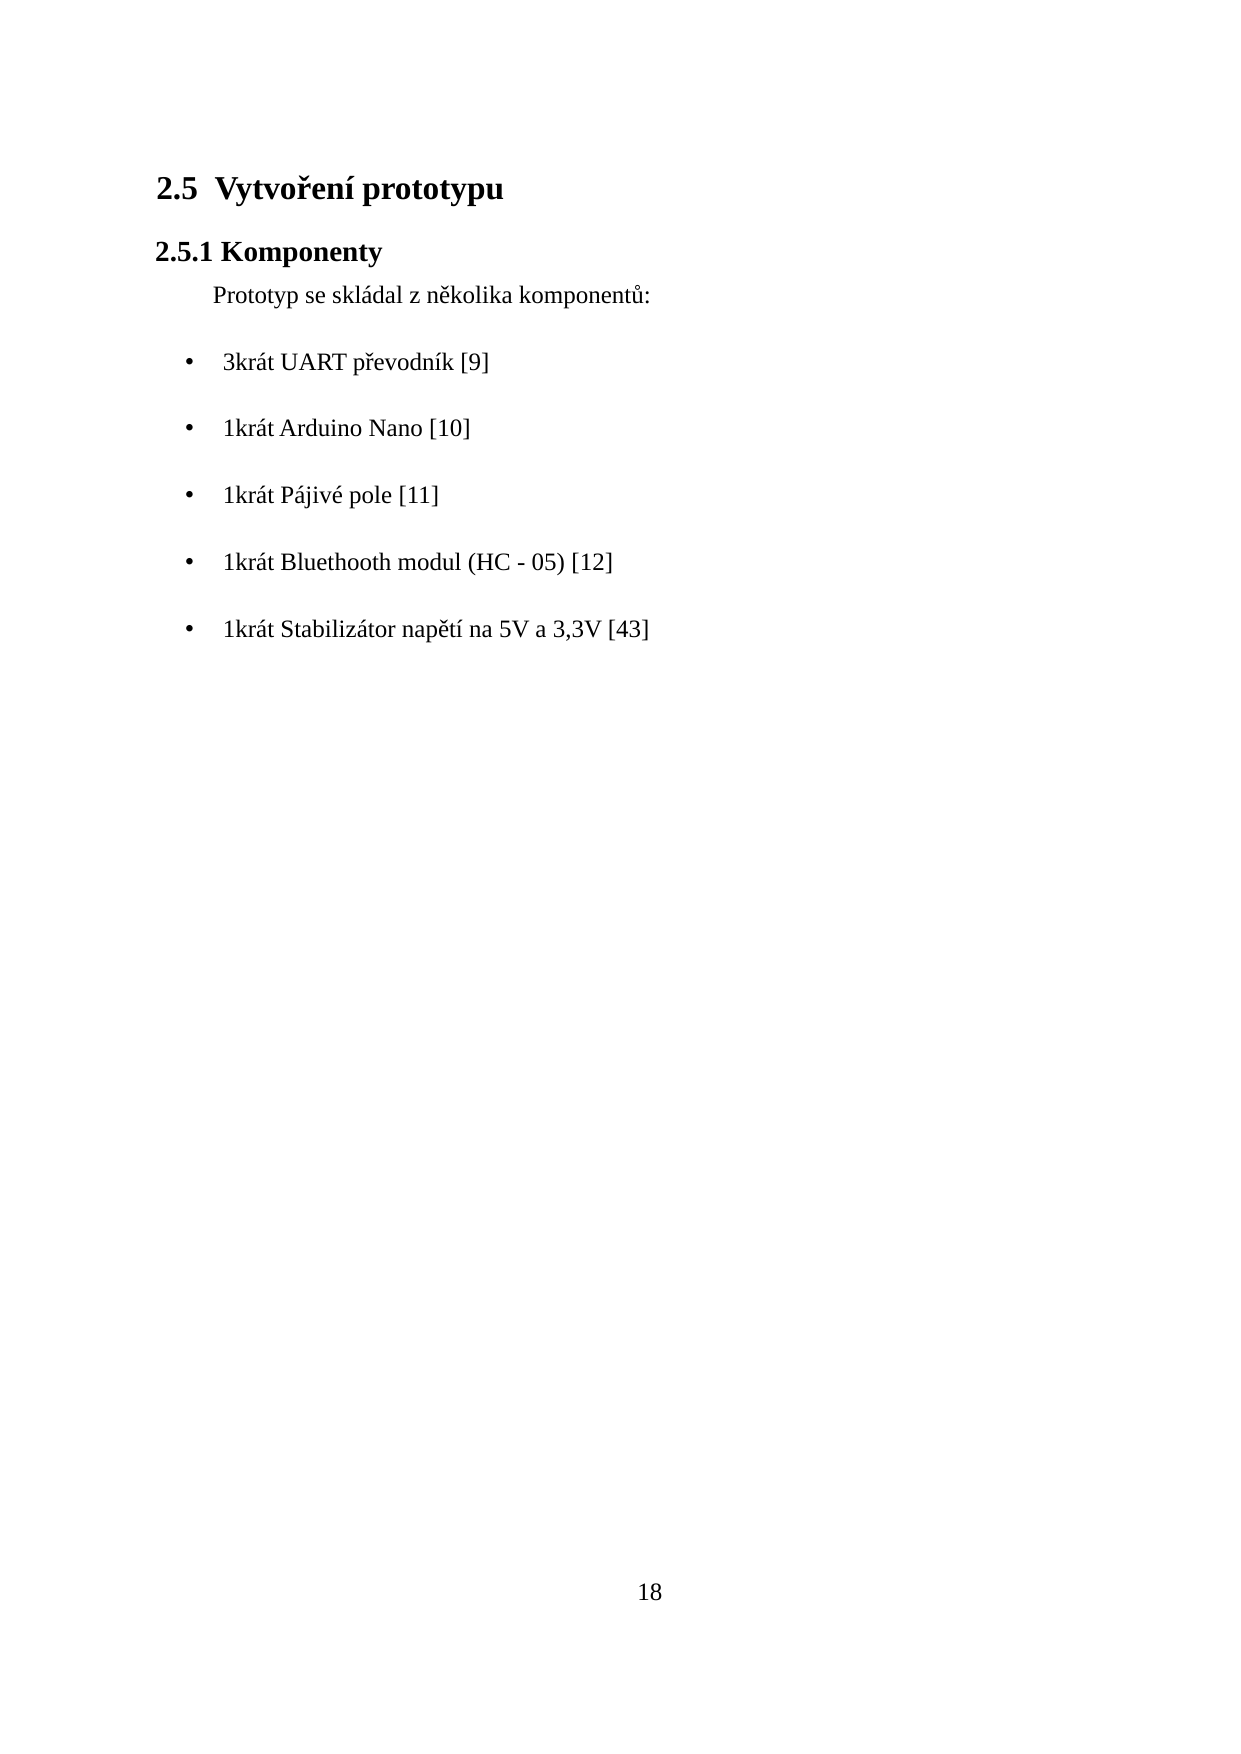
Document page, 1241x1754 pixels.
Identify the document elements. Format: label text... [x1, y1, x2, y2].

list 3krát UART převodník [9] [185, 347, 1093, 376]
text Prototyp se skládal z několika komponentů: [148, 280, 1093, 309]
list 1krát Stabilizátor napětí na 5V a 3,3V [43] [185, 614, 1093, 643]
list 1krát Pájivé pole [11] [185, 480, 1093, 509]
list 1krát Arduino Nano [10] [185, 413, 1093, 442]
subtitle Vytvoření prototypu [148, 168, 1093, 207]
list 1krát Bluethooth modul (HC - 05) [12] [185, 547, 1093, 576]
subtitle Komponenty [148, 234, 1093, 268]
